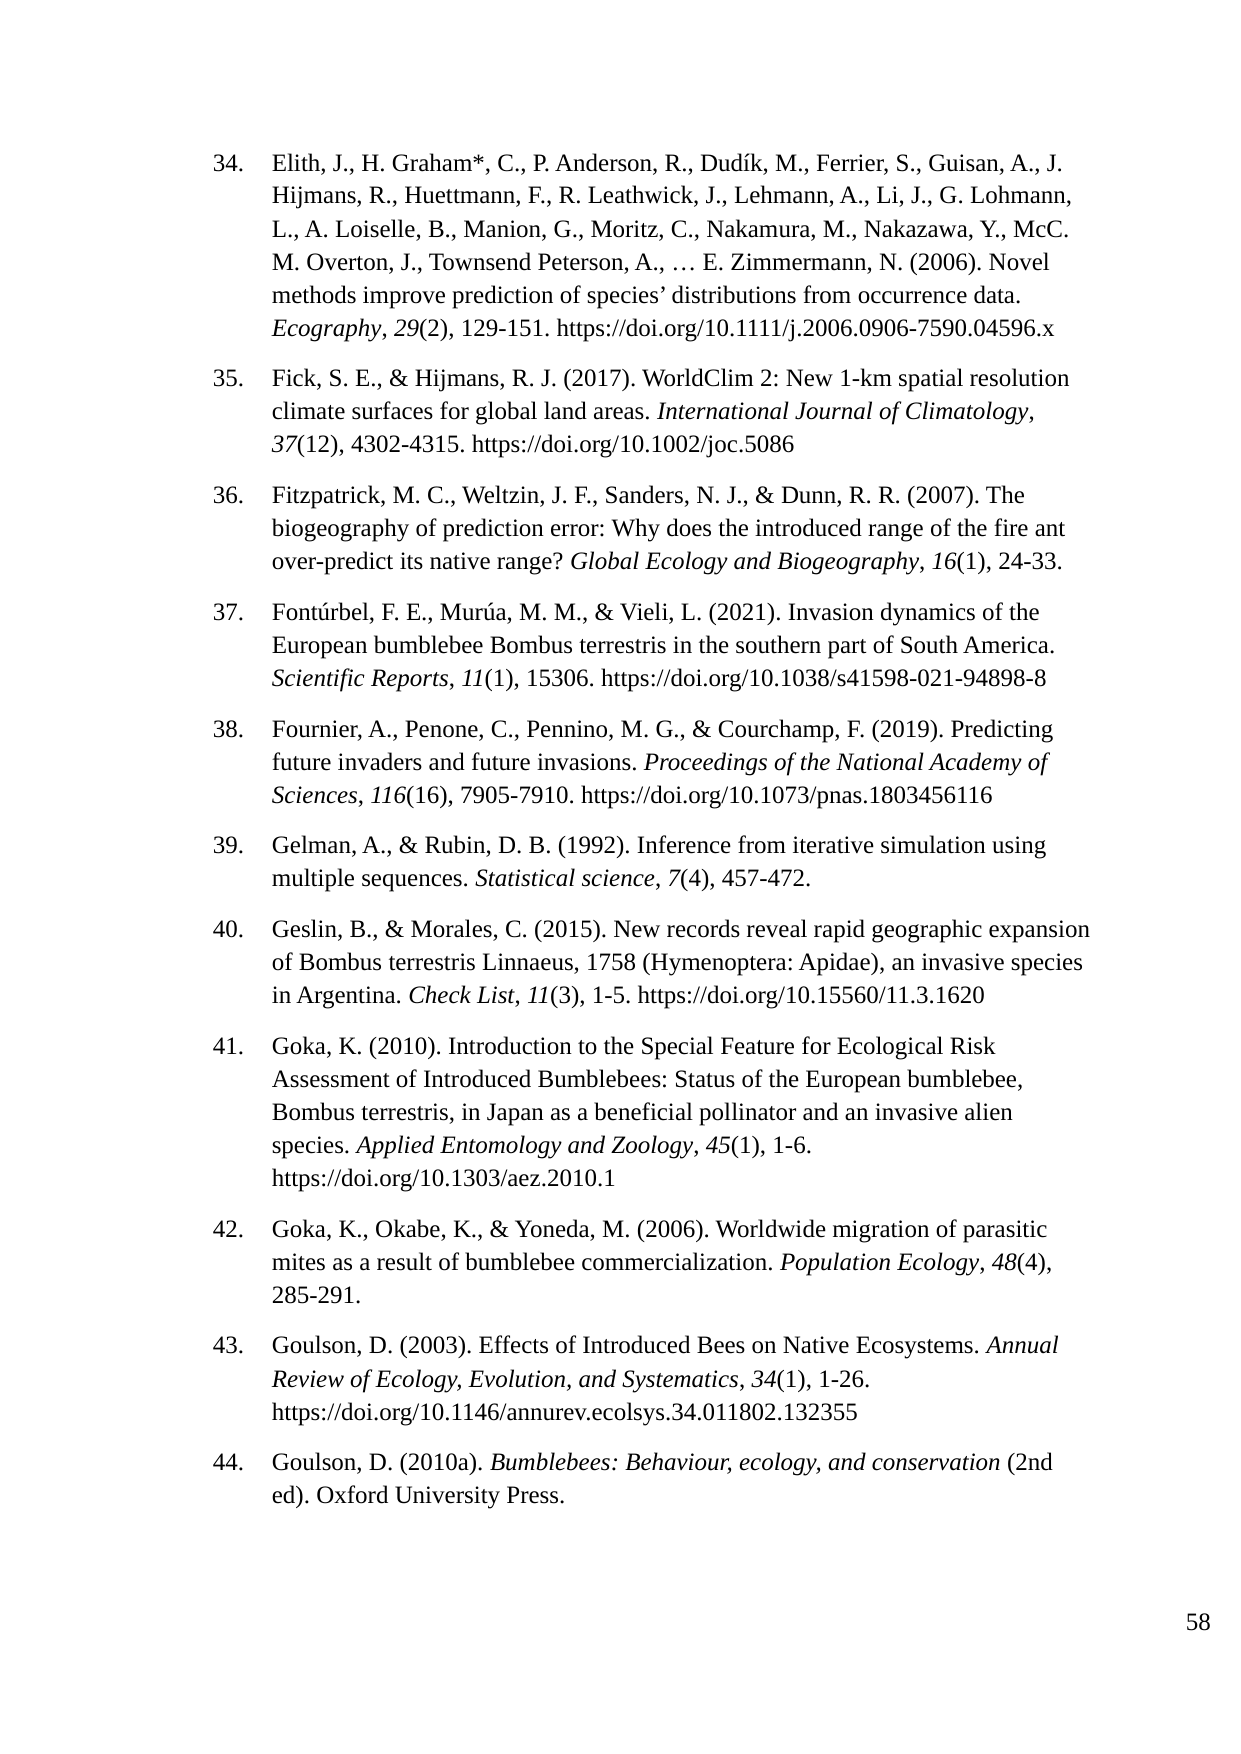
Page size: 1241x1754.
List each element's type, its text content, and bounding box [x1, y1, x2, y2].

list Fitzpatrick, M. C., Weltzin, J. F., Sanders, N. J., & Dunn, R. R. (2007). The biogeography of prediction error: Why does the introduced range of the fire ant over-predict its native range? Global Ecology and Biogeography, 16(1), 24-33. [213, 480, 1093, 575]
list Fournier, A., Penone, C., Pennino, M. G., & Courchamp, F. (2019). Predicting future invaders and future invasions. Proceedings of the National Academy of Sciences, 116(16), 7905-7910. https://doi.org/10.1073/pnas.1803456116 [213, 714, 1093, 808]
list Gelman, A., & Rubin, D. B. (1992). Inference from iterative simulation using multiple sequences. Statistical science, 7(4), 457-472. [213, 831, 1093, 892]
list Goka, K., Okabe, K., & Yoneda, M. (2006). Worldwide migration of parasitic mites as a result of bumblebee commercialization. Population Ecology, 48(4), 285-291. [213, 1214, 1093, 1309]
list Goka, K. (2010). Introduction to the Special Feature for Ecological Risk Assessment of Introduced Bumblebees: Status of the European bumblebee, Bombus terrestris, in Japan as a beneficial pollinator and an invasive alien species. Applied Entomology and Zoology, 45(1), 1-6. https://doi.org/10.1303/aez.2010.1 [213, 1031, 1093, 1192]
list Fontúrbel, F. E., Murúa, M. M., & Vieli, L. (2021). Invasion dynamics of the European bumblebee Bombus terrestris in the southern part of South America. Scientific Reports, 11(1), 15306. https://doi.org/10.1038/s41598-021-94898-8 [213, 597, 1093, 692]
list Goulson, D. (2010a). Bumblebees: Behaviour, ecology, and conservation (2nd ed). Oxford University Press. [213, 1447, 1093, 1509]
list Goulson, D. (2003). Effects of Introduced Bees on Native Ecosystems. Annual Review of Ecology, Evolution, and Systematics, 34(1), 1-26. https://doi.org/10.1146/annurev.ecolsys.34.011802.132355 [213, 1331, 1093, 1425]
list Geslin, B., & Morales, C. (2015). New records reveal rapid geographic expansion of Bombus terrestris Linnaeus, 1758 (Hymenoptera: Apidae), an invasive species in Argentina. Check List, 11(3), 1-5. https://doi.org/10.15560/11.3.1620 [213, 914, 1093, 1009]
list Fick, S. E., & Hijmans, R. J. (2017). WorldClim 2: New 1-km spatial resolution climate surfaces for global land areas. International Journal of Climatology, 37(12), 4302-4315. https://doi.org/10.1002/joc.5086 [213, 363, 1093, 458]
list Elith, J., H. Graham*, C., P. Anderson, R., Dudík, M., Ferrier, S., Guisan, A., J. Hijmans, R., Huettmann, F., R. Leathwick, J., Lehmann, A., Li, J., G. Lohmann, L., A. Loiselle, B., Manion, G., Moritz, C., Nakamura, M., Nakazawa, Y., McC. M. Overton, J., Townsend Peterson, A., … E. Zimmermann, N. (2006). Novel methods improve prediction of species’ distributions from occurrence data. Ecography, 29(2), 129-151. https://doi.org/10.1111/j.2006.0906-7590.04596.x [213, 148, 1093, 341]
